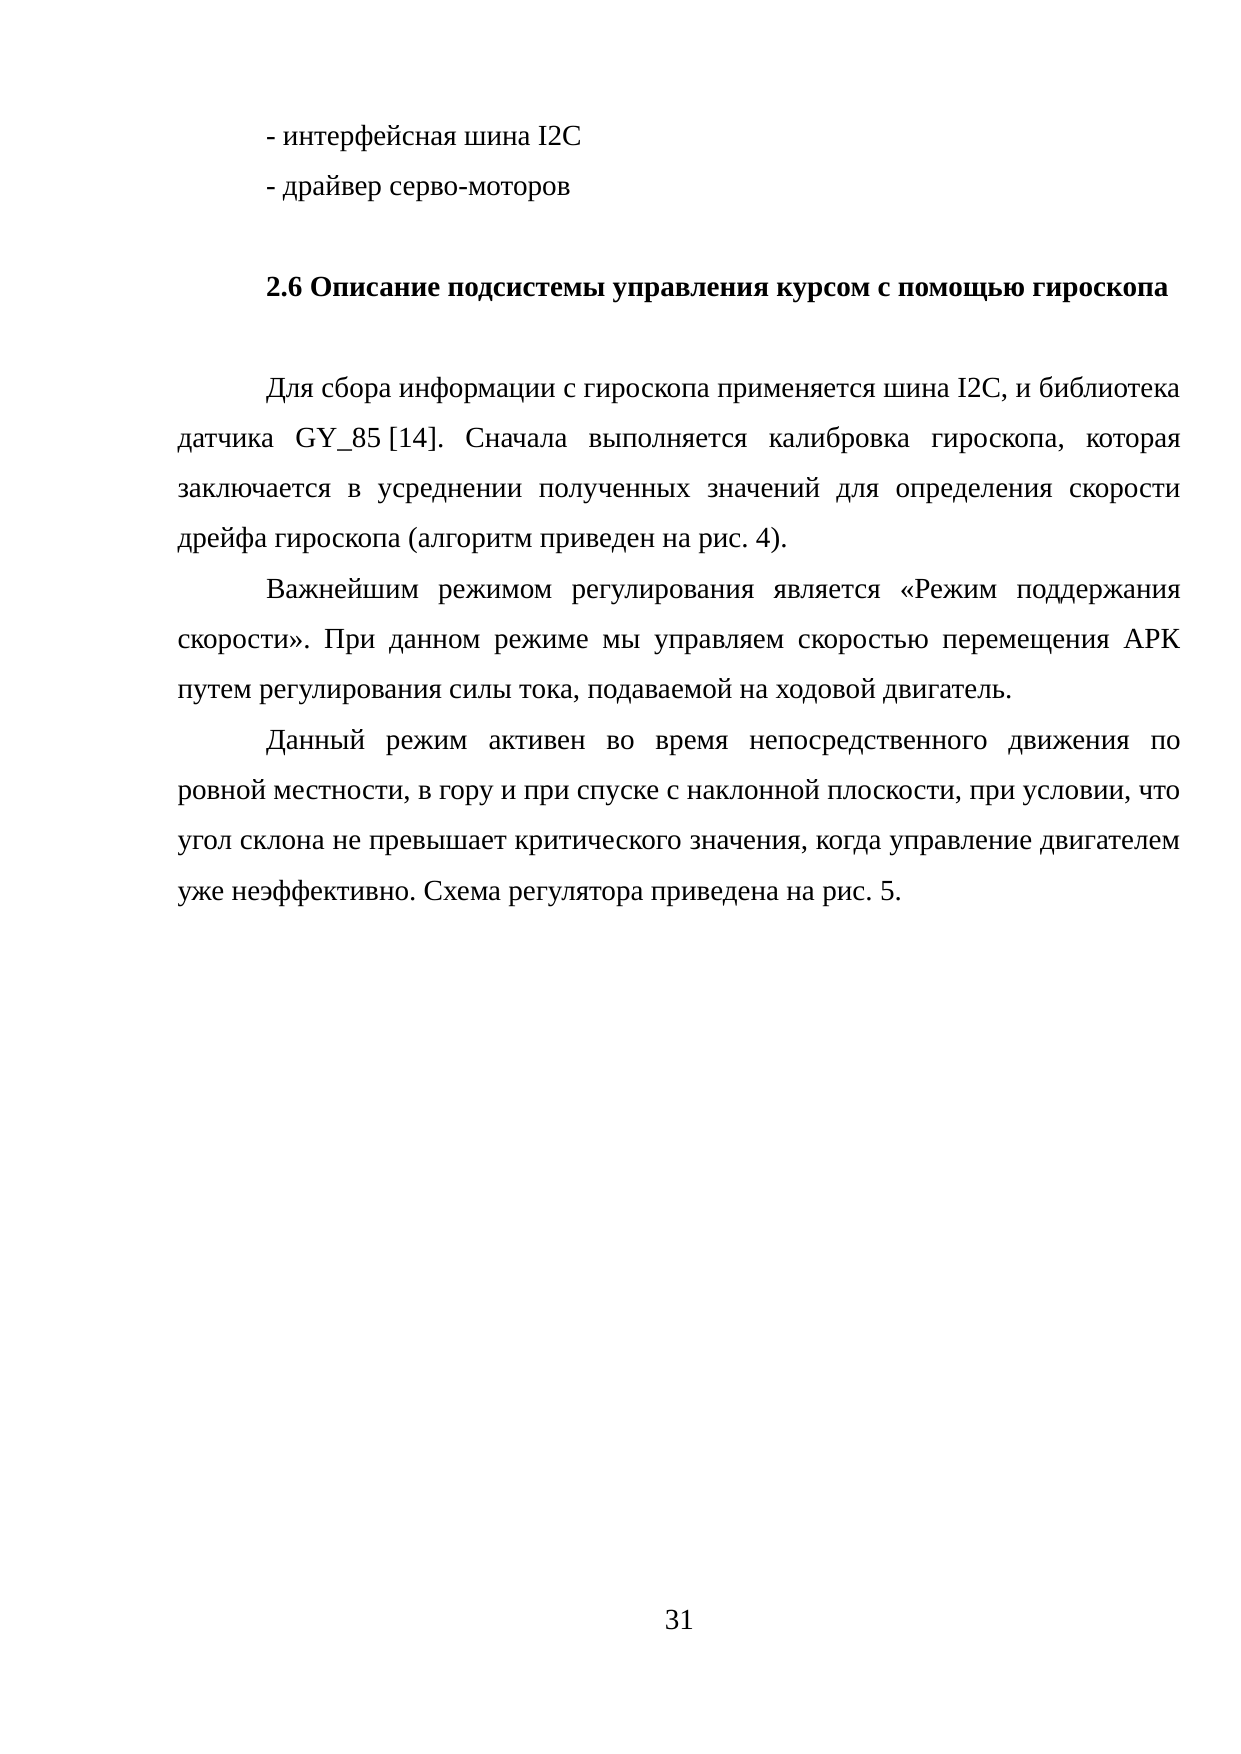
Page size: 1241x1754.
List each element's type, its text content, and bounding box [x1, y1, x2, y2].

text Данный режим активен во время непосредственного движения по ровной местности, в гору и при спуске с наклонной плоскости, при условии, что угол склона не превышает критического значения, когда управление двигателем уже неэффективно. Схема регулятора приведена на рис. 5. [177, 722, 1181, 906]
text Важнейшим режимом регулирования является «Режим поддержания скорости». При данном режиме мы управляем скоростью перемещения АРК путем регулирования силы тока, подаваемой на ходовой двигатель. [177, 571, 1181, 705]
text - драйвер серво-моторов [177, 168, 1181, 202]
subtitle 2.6 Описание подсистемы управления курсом с помощью гироскопа [177, 269, 1181, 303]
text Для сбора информации с гироскопа применяется шина I2C, и библиотека датчика GY_85 [14]. Сначала выполняется калибровка гироскопа, которая заключается в усреднении полученных значений для определения скорости дрейфа гироскопа (алгоритм приведен на рис. 4). [177, 370, 1181, 554]
text - интерфейсная шина I2C [177, 118, 1181, 152]
